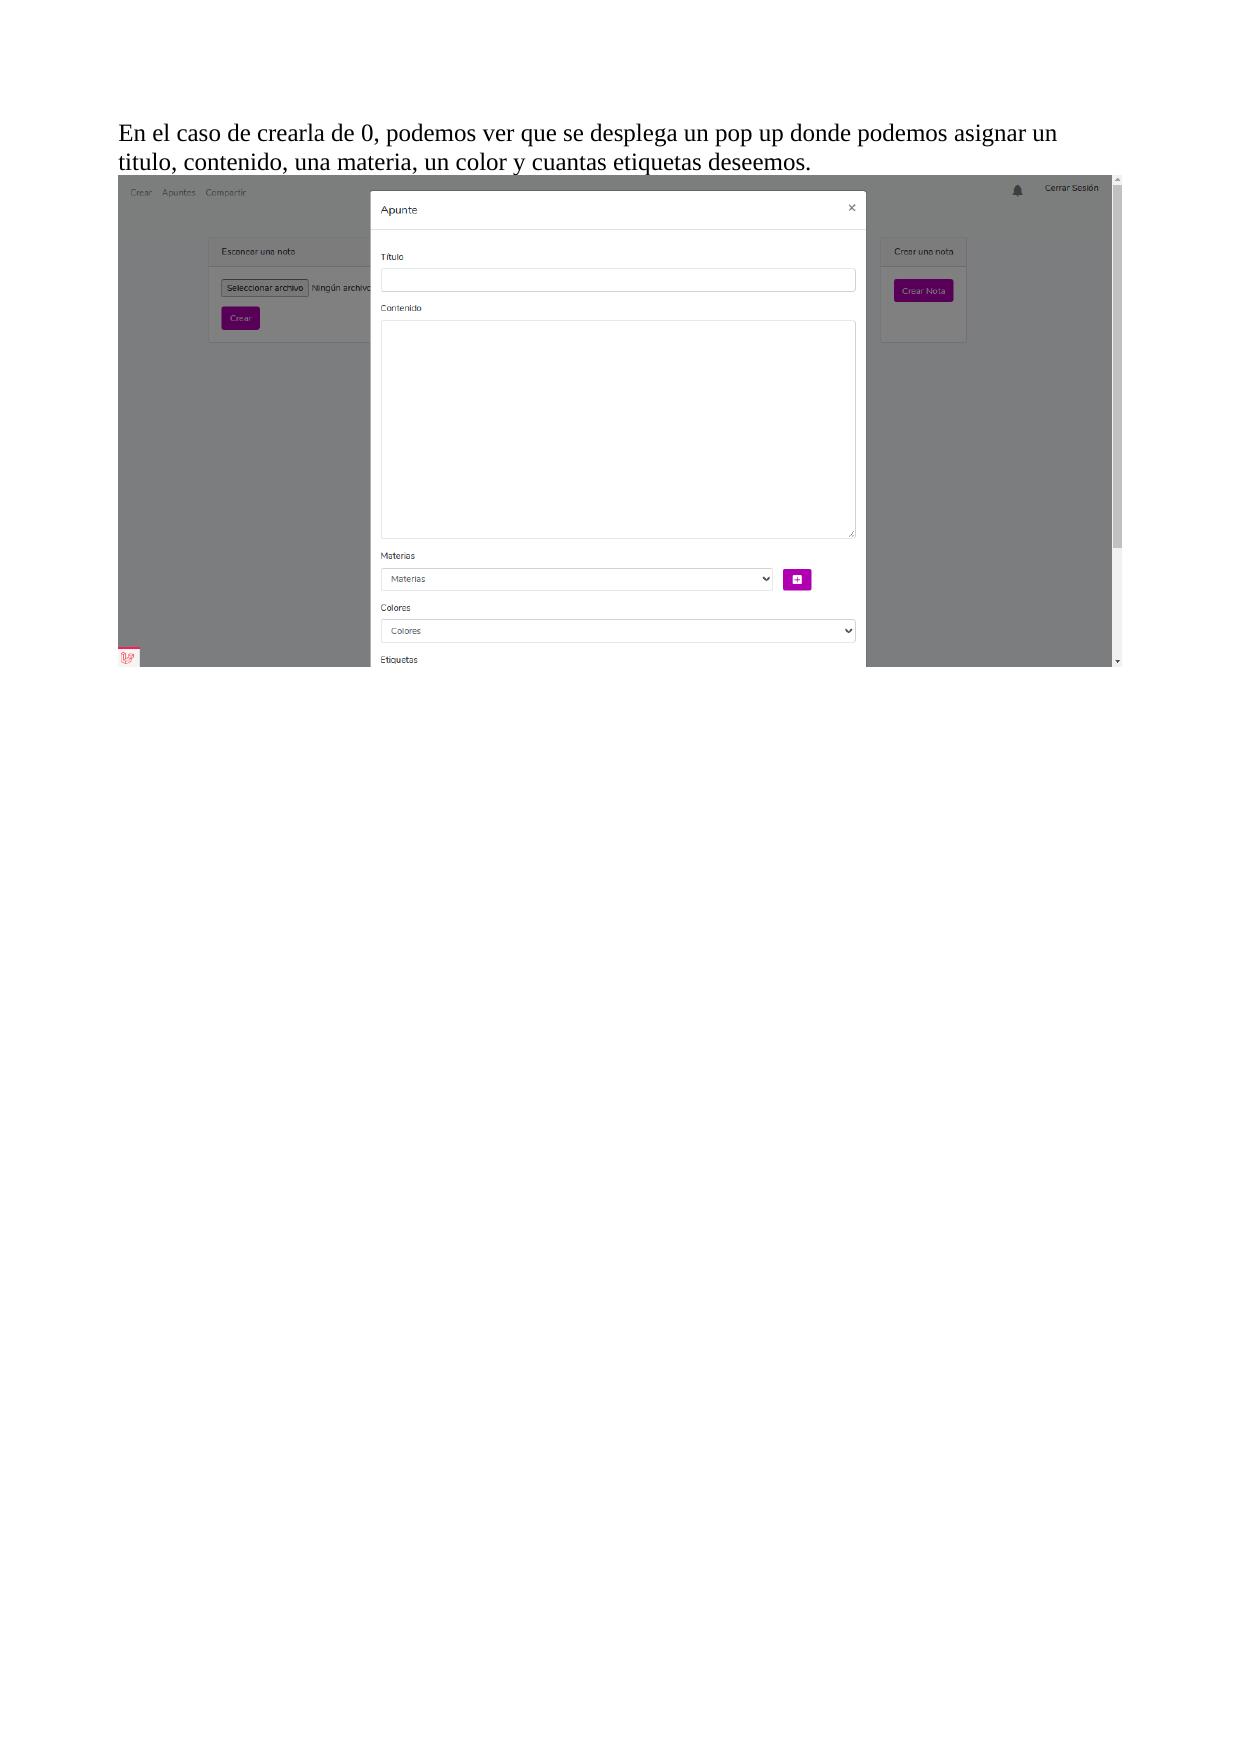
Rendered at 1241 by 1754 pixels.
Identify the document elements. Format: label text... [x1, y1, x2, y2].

picture [118, 175, 1123, 667]
text En el caso de crearla de 0, podemos ver que se desplega un pop up donde podemos asignar un titulo, contenido, una materia, un color y cuantas etiquetas deseemos. [118, 118, 1122, 175]
